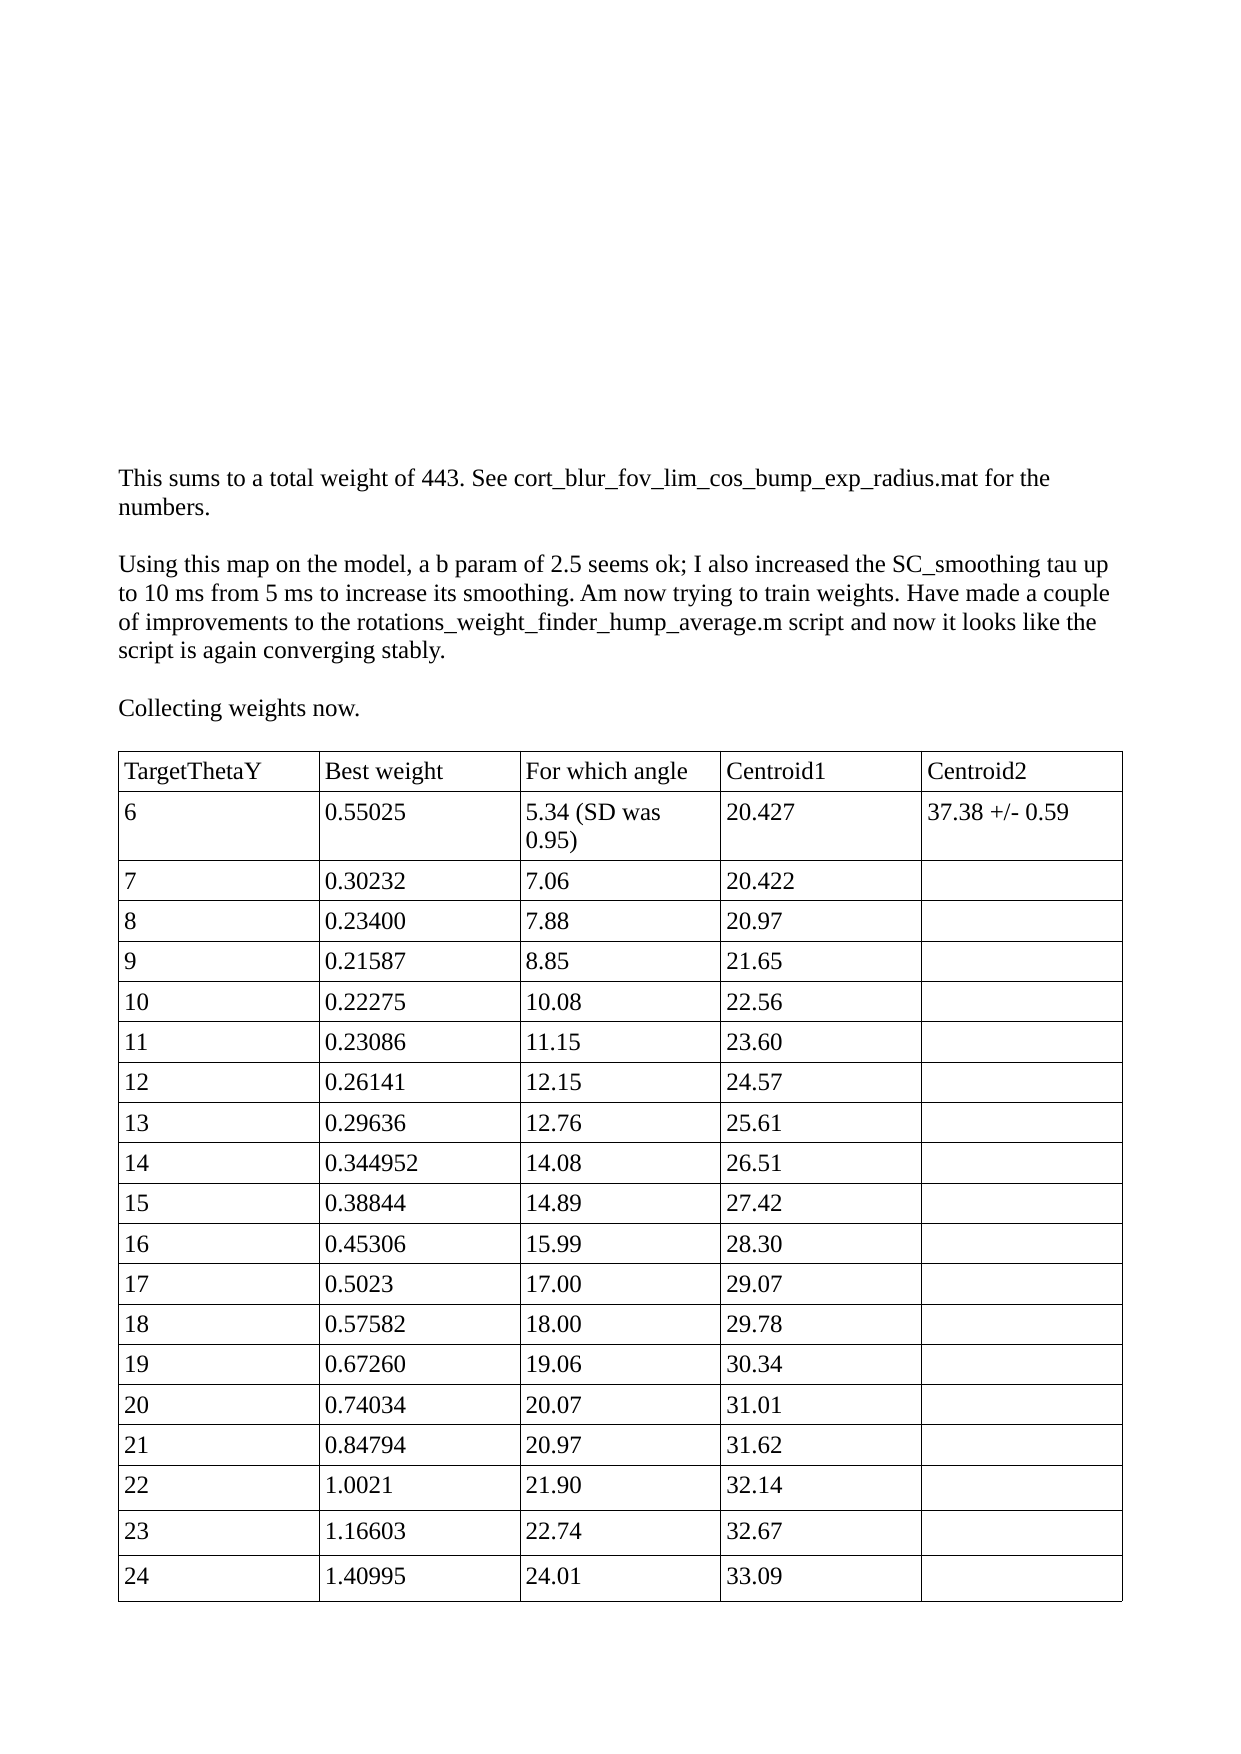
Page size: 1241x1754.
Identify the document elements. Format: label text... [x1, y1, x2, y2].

table_cell 20.97 [721, 901, 921, 941]
table_cell [922, 1022, 1122, 1062]
table_cell 13 [119, 1103, 319, 1142]
table_cell 14.89 [521, 1184, 720, 1223]
table_cell 27.42 [721, 1184, 921, 1223]
table_cell 0.344952 [320, 1143, 520, 1182]
table_cell 24 [119, 1556, 319, 1601]
table_cell 14 [119, 1143, 319, 1182]
table_cell [922, 1184, 1122, 1223]
table_cell 1.16603 [320, 1511, 520, 1555]
table_cell 9 [119, 942, 319, 981]
table_cell 17 [119, 1264, 319, 1303]
table_cell 23 [119, 1511, 319, 1555]
table_cell 0.45306 [320, 1224, 520, 1263]
table_cell 0.26141 [320, 1063, 520, 1102]
table_cell 20 [119, 1385, 319, 1424]
table_cell 17.00 [521, 1264, 720, 1303]
table_cell [922, 861, 1122, 900]
table_cell 0.29636 [320, 1103, 520, 1142]
table_cell 20.427 [721, 792, 921, 860]
table_cell 8 [119, 901, 319, 941]
table_cell [922, 1466, 1122, 1510]
text This sums to a total weight of 443. See cort_blur_fov_lim_cos_bump_exp_radius.mat for the numbers. [118, 463, 1122, 521]
table_cell 30.34 [721, 1345, 921, 1384]
table_cell [922, 1264, 1122, 1303]
table_cell 12 [119, 1063, 319, 1102]
table_cell 22 [119, 1466, 319, 1510]
table_cell 7.06 [521, 861, 720, 900]
table_cell 31.01 [721, 1385, 921, 1424]
table_cell 32.67 [721, 1511, 921, 1555]
table_cell 16 [119, 1224, 319, 1263]
table_cell 15.99 [521, 1224, 720, 1263]
table_cell [922, 942, 1122, 981]
table_cell 0.55025 [320, 792, 520, 860]
table_cell 20.07 [521, 1385, 720, 1424]
table_header Best weight [320, 752, 520, 791]
table_cell 31.62 [721, 1425, 921, 1465]
table_header TargetThetaY [119, 752, 319, 791]
table_cell 20.422 [721, 861, 921, 900]
table_cell 0.57582 [320, 1305, 520, 1344]
table_cell 11.15 [521, 1022, 720, 1062]
table_cell 21.65 [721, 942, 921, 981]
table_cell 0.38844 [320, 1184, 520, 1223]
text Collecting weights now. [118, 693, 1122, 722]
table_cell 26.51 [721, 1143, 921, 1182]
text Using this map on the model, a b param of 2.5 seems ok; I also increased the SC_smoothing tau up to 10 ms from 5 ms to increase its smoothing. Am now trying to train weights. Have made a couple of improvements to the rotations_weight_finder_hump_average.m script and now it looks like the script is again converging stably. [118, 549, 1122, 664]
table_cell 12.76 [521, 1103, 720, 1142]
table_cell [922, 1143, 1122, 1182]
table_cell [922, 1385, 1122, 1424]
table_cell 29.07 [721, 1264, 921, 1303]
table_cell 14.08 [521, 1143, 720, 1182]
table_cell 25.61 [721, 1103, 921, 1142]
table_cell [922, 1345, 1122, 1384]
table_cell 6 [119, 792, 319, 860]
table_cell 0.67260 [320, 1345, 520, 1384]
table_cell 12.15 [521, 1063, 720, 1102]
table_cell 29.78 [721, 1305, 921, 1344]
table_cell 7.88 [521, 901, 720, 941]
table_cell 28.30 [721, 1224, 921, 1263]
table_cell [922, 1224, 1122, 1263]
table_cell 0.22275 [320, 982, 520, 1021]
table_cell 18.00 [521, 1305, 720, 1344]
table_cell 0.30232 [320, 861, 520, 900]
table_cell 0.21587 [320, 942, 520, 981]
table_cell [922, 1063, 1122, 1102]
table_cell 22.56 [721, 982, 921, 1021]
table_cell [922, 1103, 1122, 1142]
table_header Centroid1 [721, 752, 921, 791]
table_cell 24.57 [721, 1063, 921, 1102]
table_header Centroid2 [922, 752, 1122, 791]
table_cell 0.74034 [320, 1385, 520, 1424]
table_cell 37.38 +/- 0.59 [922, 792, 1122, 860]
table_cell 0.84794 [320, 1425, 520, 1465]
table_cell 0.23086 [320, 1022, 520, 1062]
table_cell [922, 1305, 1122, 1344]
table_cell 24.01 [521, 1556, 720, 1601]
table_cell 8.85 [521, 942, 720, 981]
table_cell [922, 1511, 1122, 1555]
table_cell [922, 1556, 1122, 1601]
table_cell 32.14 [721, 1466, 921, 1510]
table_cell 15 [119, 1184, 319, 1223]
table_cell 5.34 (SD was 0.95) [521, 792, 720, 860]
table_cell 20.97 [521, 1425, 720, 1465]
table_cell 1.0021 [320, 1466, 520, 1510]
table_cell 10.08 [521, 982, 720, 1021]
table_cell 11 [119, 1022, 319, 1062]
table_cell 10 [119, 982, 319, 1021]
table_cell 33.09 [721, 1556, 921, 1601]
table_cell 0.5023 [320, 1264, 520, 1303]
table_cell 19.06 [521, 1345, 720, 1384]
table_cell 7 [119, 861, 319, 900]
table_cell 21 [119, 1425, 319, 1465]
table_cell 23.60 [721, 1022, 921, 1062]
table_cell 0.23400 [320, 901, 520, 941]
table_cell 19 [119, 1345, 319, 1384]
table_cell [922, 982, 1122, 1021]
table_cell 18 [119, 1305, 319, 1344]
table_header For which angle [521, 752, 720, 791]
table_cell 22.74 [521, 1511, 720, 1555]
table_cell [922, 1425, 1122, 1465]
table_cell [922, 901, 1122, 941]
table_cell 1.40995 [320, 1556, 520, 1601]
table_cell 21.90 [521, 1466, 720, 1510]
